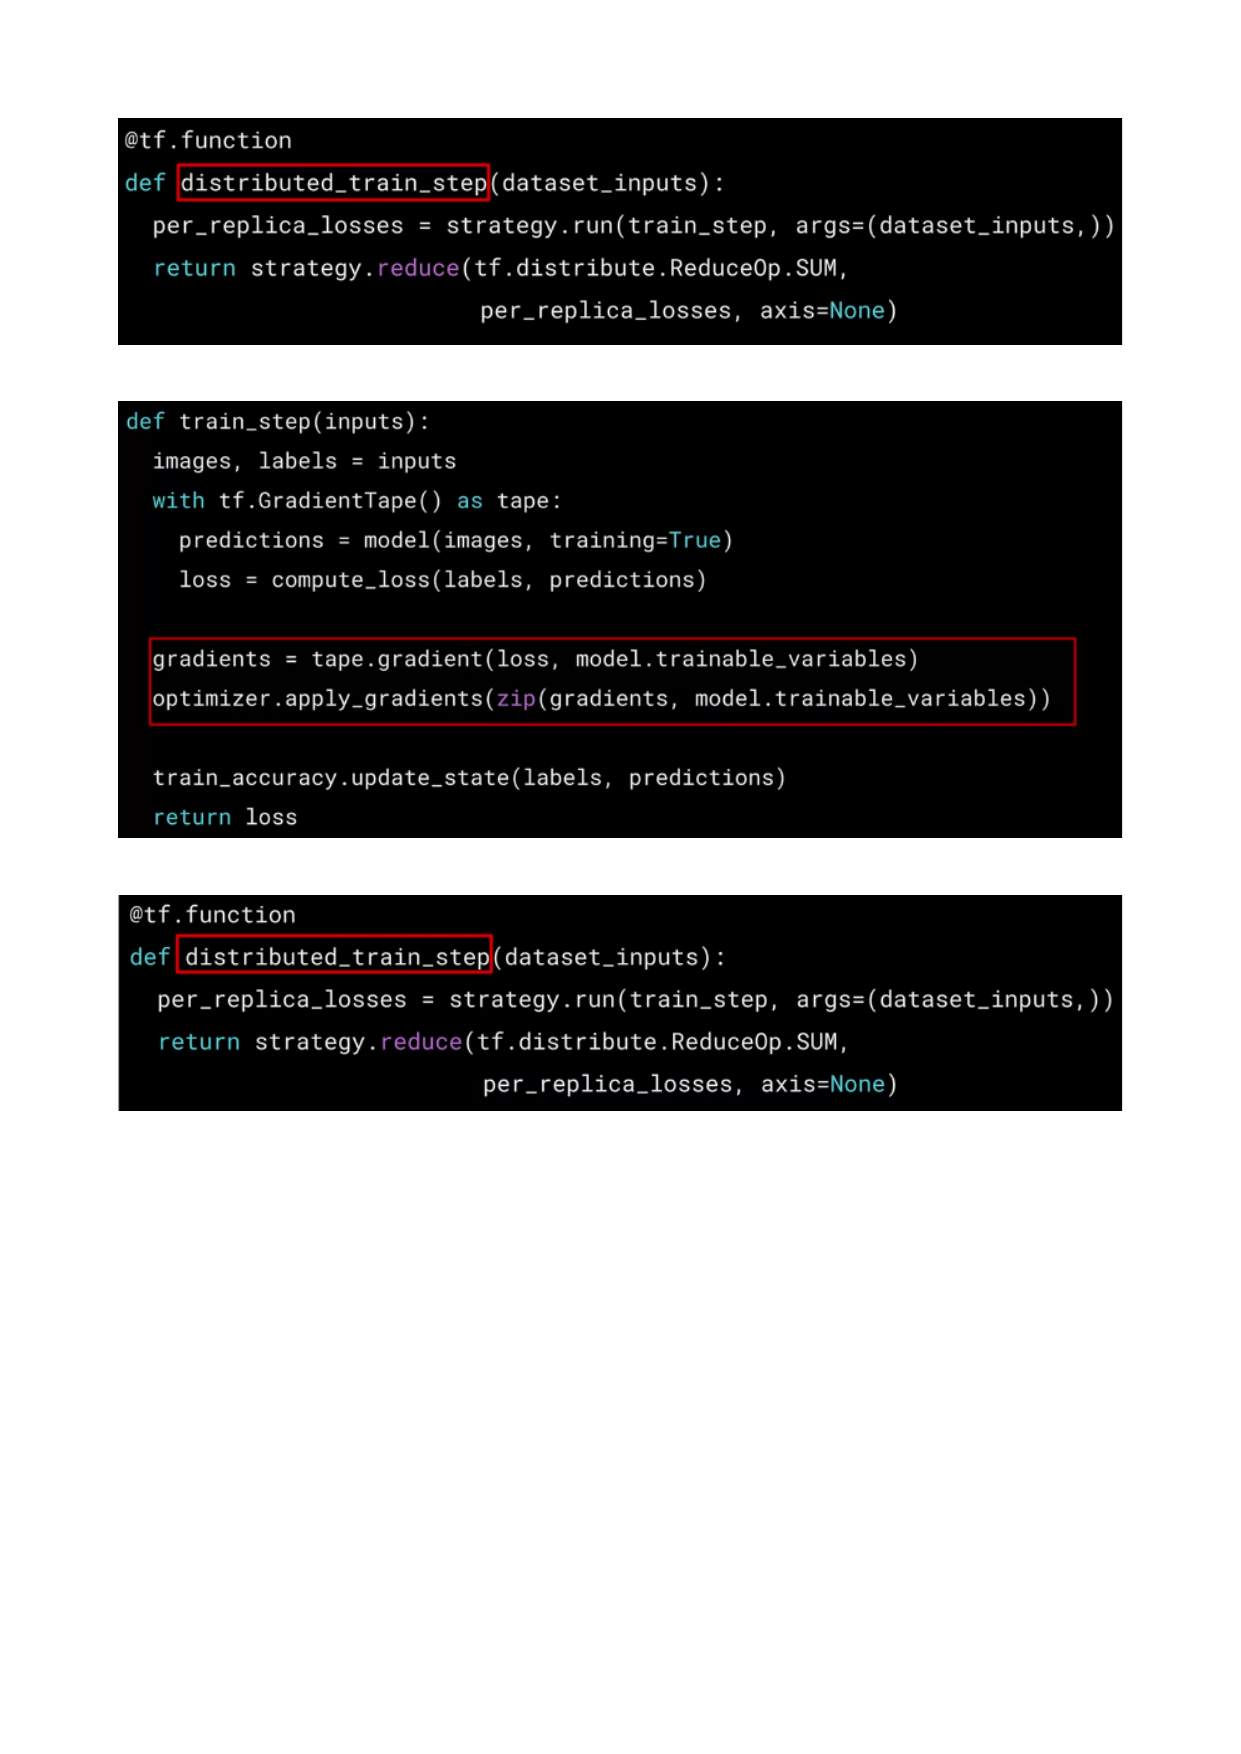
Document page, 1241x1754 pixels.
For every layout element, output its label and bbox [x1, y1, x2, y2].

picture [118, 118, 1123, 345]
picture [118, 895, 1123, 1111]
picture [118, 401, 1123, 838]
